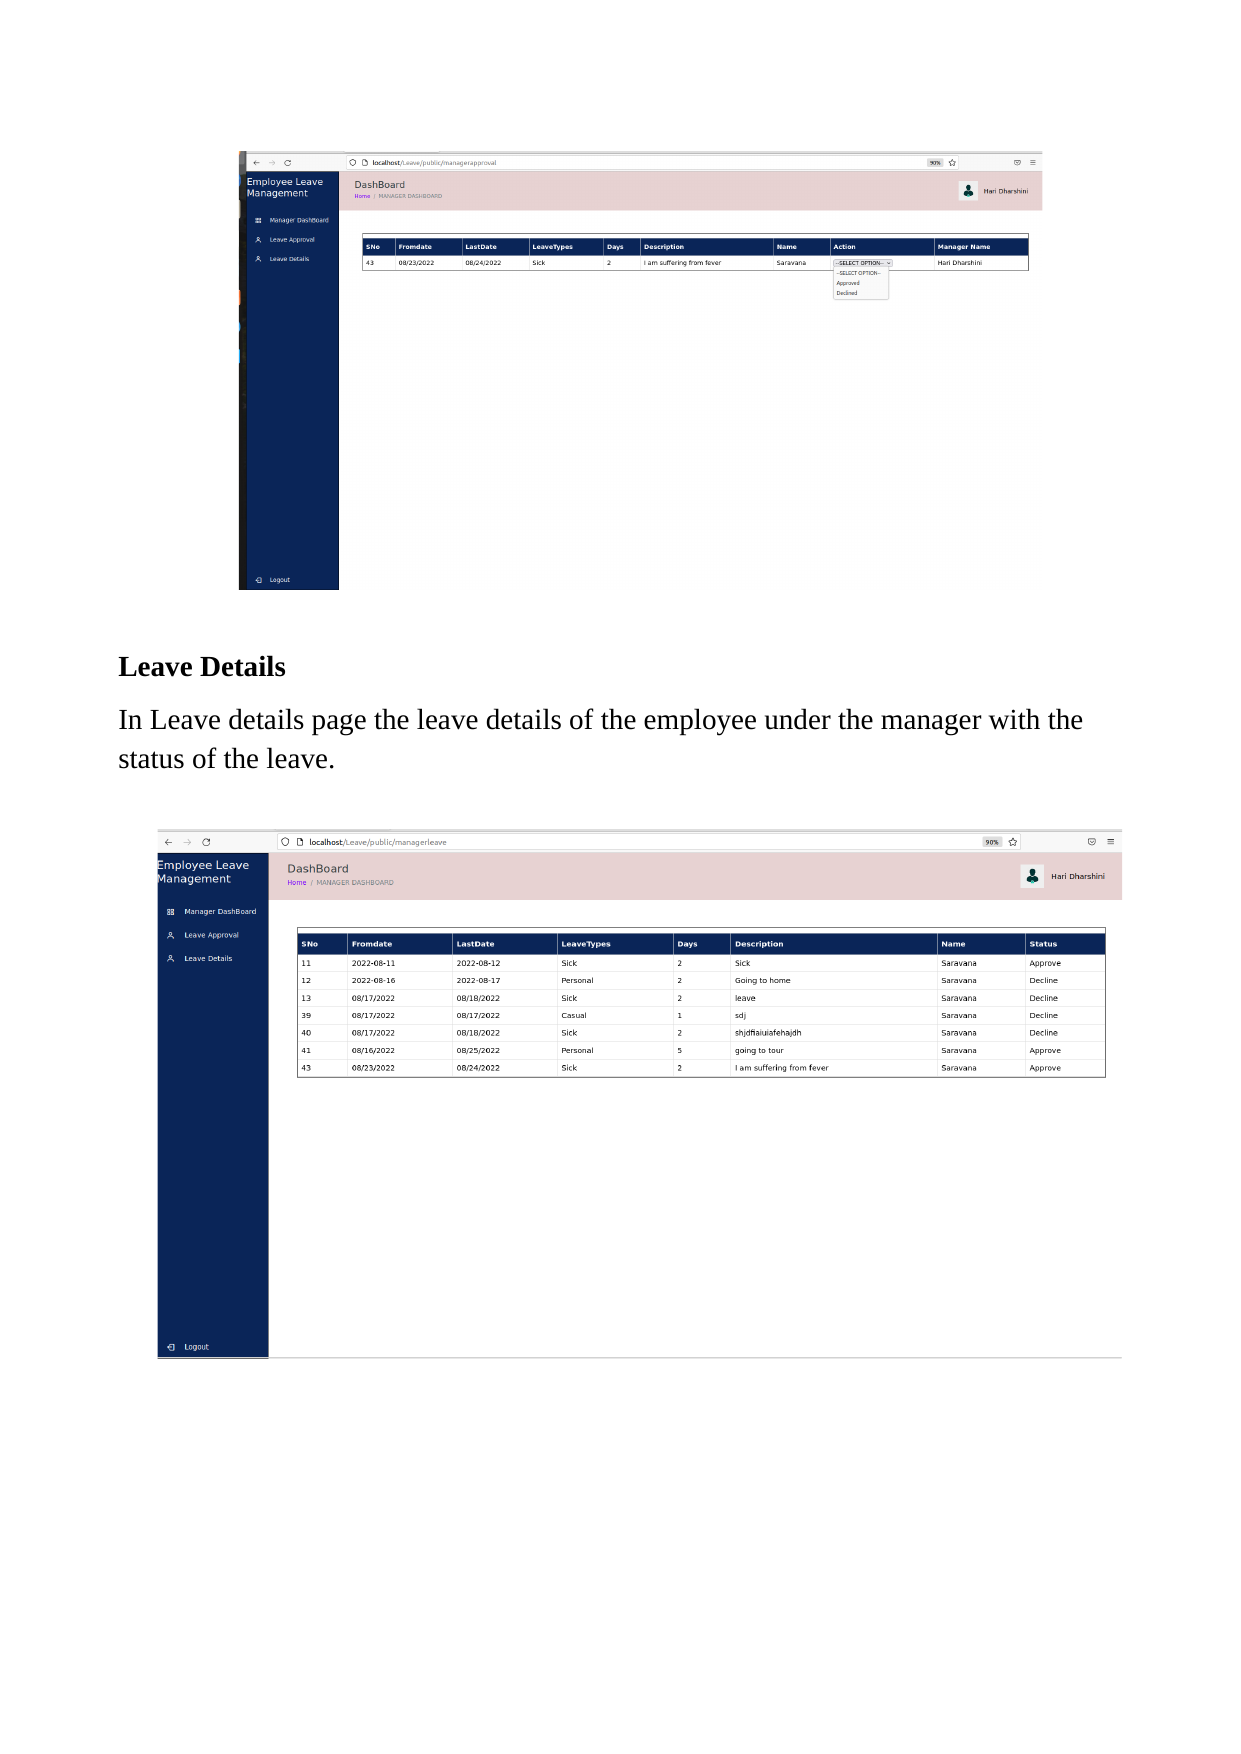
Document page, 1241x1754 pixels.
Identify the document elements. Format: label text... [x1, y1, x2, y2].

picture [238, 151, 1043, 590]
text In Leave details page the leave details of the employee under the manager with the status of the leave. [118, 702, 1122, 774]
picture [157, 829, 1123, 1359]
text Leave Details [118, 649, 1122, 683]
